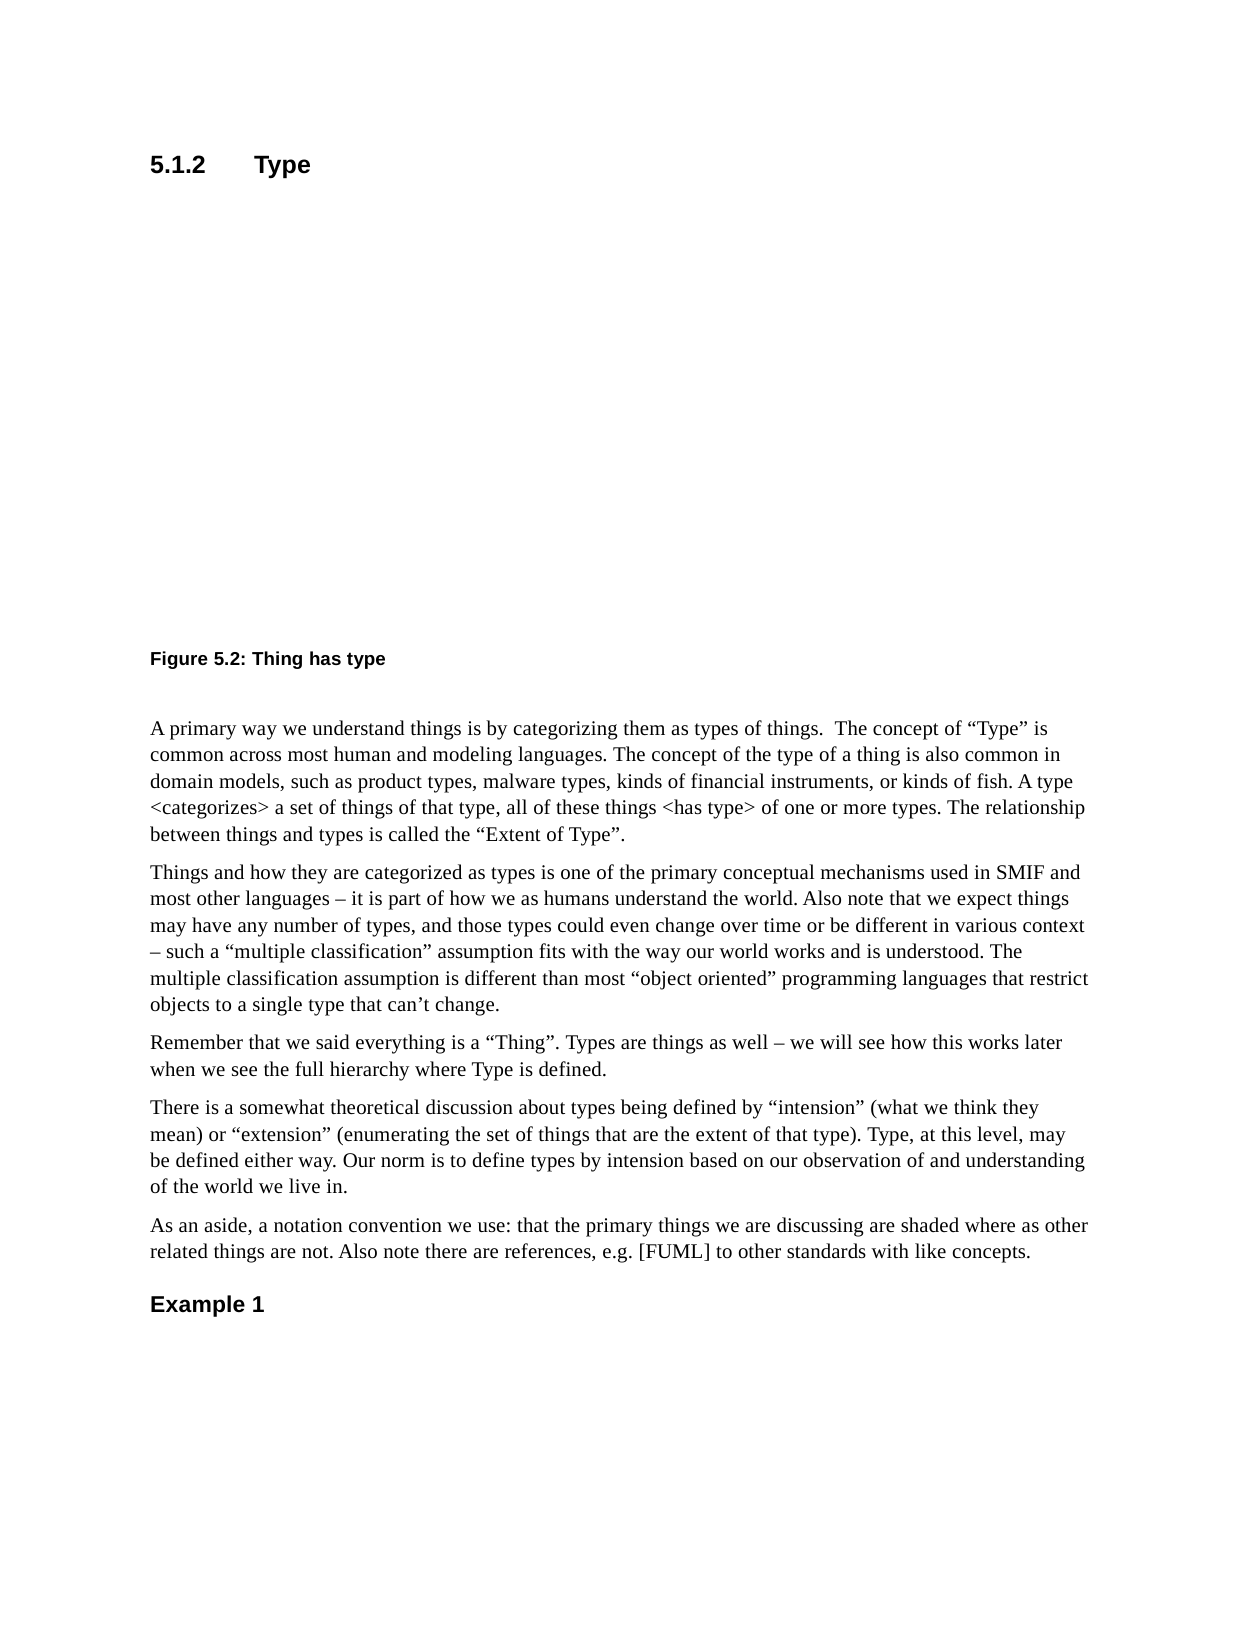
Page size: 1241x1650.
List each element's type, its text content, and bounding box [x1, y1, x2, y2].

subtitle Type [150, 150, 1090, 179]
text There is a somewhat theoretical discussion about types being defined by “intension” (what we think they mean) or “extension” (enumerating the set of things that are the extent of that type). Type, at this level, may be defined either way. Our norm is to define types by intension based on our observation of and understanding of the world we live in. [150, 1095, 1090, 1198]
text Things and how they are categorized as types is one of the primary conceptual mechanisms used in SMIF and most other languages – it is part of how we as humans understand the world. Also note that we expect things may have any number of types, and those types could even change over time or be different in various context – such a “multiple classification” assumption fits with the way our world works and is understood. The multiple classification assumption is different than most “object oriented” programming languages that restrict objects to a single type that can’t change. [150, 860, 1090, 1016]
text Remember that we said everything is a “Thing”. Types are things as well – we will see how this works later when we see the full hierarchy where Type is defined. [150, 1030, 1090, 1081]
text [150, 194, 1090, 211]
text Example 1 [150, 1290, 1090, 1317]
text Figure 5.2: Thing has type [150, 211, 1090, 670]
text As an aside, a notation convention we use: that the primary things we are discussing are shaded where as other related things are not. Also note there are references, e.g. [FUML] to other standards with like concepts. [150, 1212, 1090, 1263]
text A primary way we understand things is by categorizing them as types of things. The concept of “Type” is common across most human and modeling languages. The concept of the type of a thing is also common in domain models, such as product types, malware types, kinds of financial instruments, or kinds of fish. A type <categorizes> a set of things of that type, all of these things <has type> of one or more types. The relationship between things and types is called the “Extent of Type”. [150, 670, 1090, 846]
